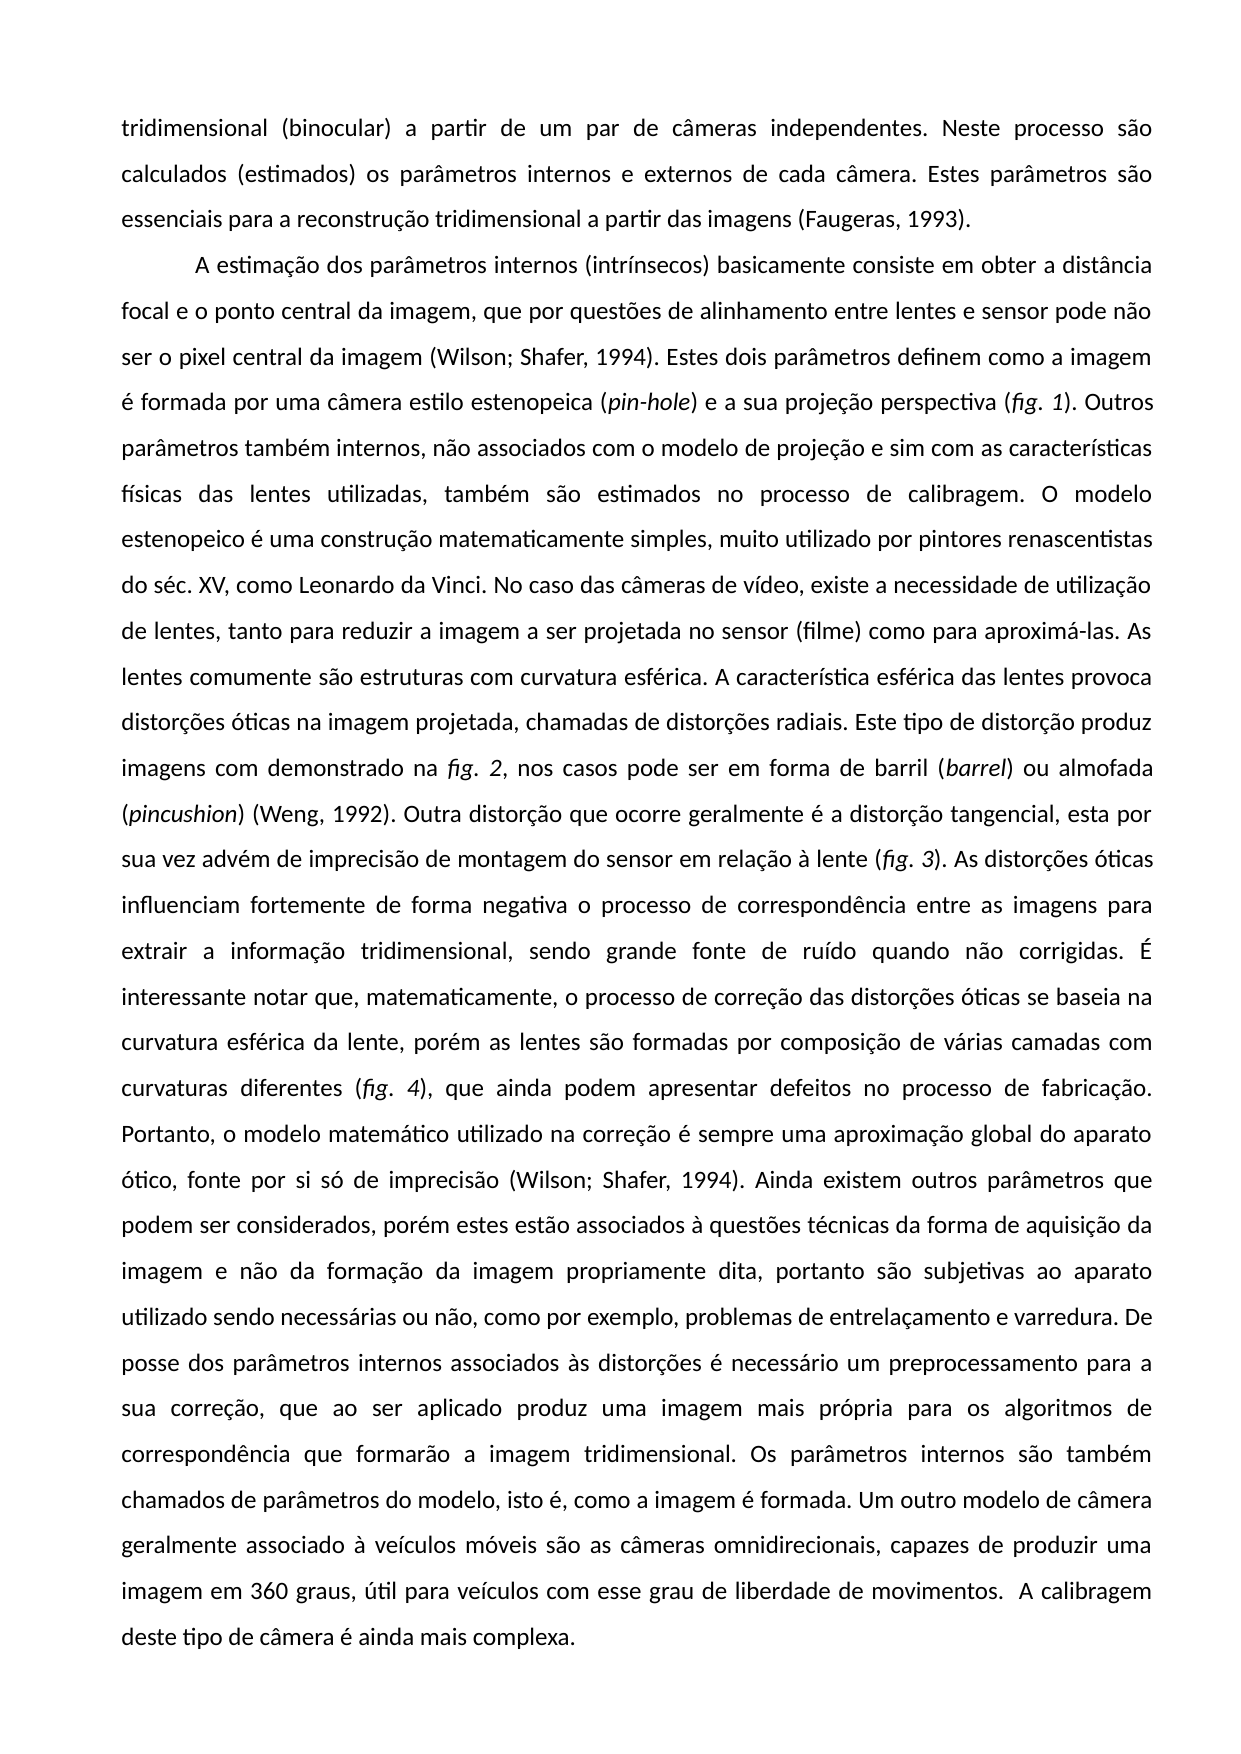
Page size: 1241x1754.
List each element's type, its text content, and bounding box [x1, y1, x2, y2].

text A estimação dos parâmetros internos (intrínsecos) basicamente consiste em obter a distância focal e o ponto central da imagem, que por questões de alinhamento entre lentes e sensor pode não ser o pixel central da imagem (Wilson; Shafer, 1994). Estes dois parâmetros definem como a imagem é formada por uma câmera estilo estenopeica (pin-hole) e a sua projeção perspectiva (fig. 1). Outros parâmetros também internos, não associados com o modelo de projeção e sim com as características físicas das lentes utilizadas, também são estimados no processo de calibragem. O modelo estenopeico é uma construção matematicamente simples, muito utilizado por pintores renascentistas do séc. XV, como Leonardo da Vinci. No caso das câmeras de vídeo, existe a necessidade de utilização de lentes, tanto para reduzir a imagem a ser projetada no sensor (filme) como para aproximá-las. As lentes comumente são estruturas com curvatura esférica. A característica esférica das lentes provoca distorções óticas na imagem projetada, chamadas de distorções radiais. Este tipo de distorção produz imagens com demonstrado na fig. 2, nos casos pode ser em forma de barril (barrel) ou almofada (pincushion) (Weng, 1992). Outra distorção que ocorre geralmente é a distorção tangencial, esta por sua vez advém de imprecisão de montagem do sensor em relação à lente (fig. 3). As distorções óticas influenciam fortemente de forma negativa o processo de correspondência entre as imagens para extrair a informação tridimensional, sendo grande fonte de ruído quando não corrigidas. É interessante notar que, matematicamente, o processo de correção das distorções óticas se baseia na curvatura esférica da lente, porém as lentes são formadas por composição de várias camadas com curvaturas diferentes (fig. 4), que ainda podem apresentar defeitos no processo de fabricação. Portanto, o modelo matemático utilizado na correção é sempre uma aproximação global do aparato ótico, fonte por si só de imprecisão (Wilson; Shafer, 1994). Ainda existem outros parâmetros que podem ser considerados, porém estes estão associados à questões técnicas da forma de aquisição da imagem e não da formação da imagem propriamente dita, portanto são subjetivas ao aparato utilizado sendo necessárias ou não, como por exemplo, problemas de entrelaçamento e varredura. De posse dos parâmetros internos associados às distorções é necessário um preprocessamento para a sua correção, que ao ser aplicado produz uma imagem mais própria para os algoritmos de correspondência que formarão a imagem tridimensional. Os parâmetros internos são também chamados de parâmetros do modelo, isto é, como a imagem é formada. Um outro modelo de câmera geralmente associado à veículos móveis são as câmeras omnidirecionais, capazes de produzir uma imagem em 360 graus, útil para veículos com esse grau de liberdade de movimentos. A calibragem deste tipo de câmera é ainda mais complexa. [121, 249, 1154, 1652]
text tridimensional (binocular) a partir de um par de câmeras independentes. Neste processo são calculados (estimados) os parâmetros internos e externos de cada câmera. Estes parâmetros são essenciais para a reconstrução tridimensional a partir das imagens (Faugeras, 1993). [121, 112, 1154, 234]
